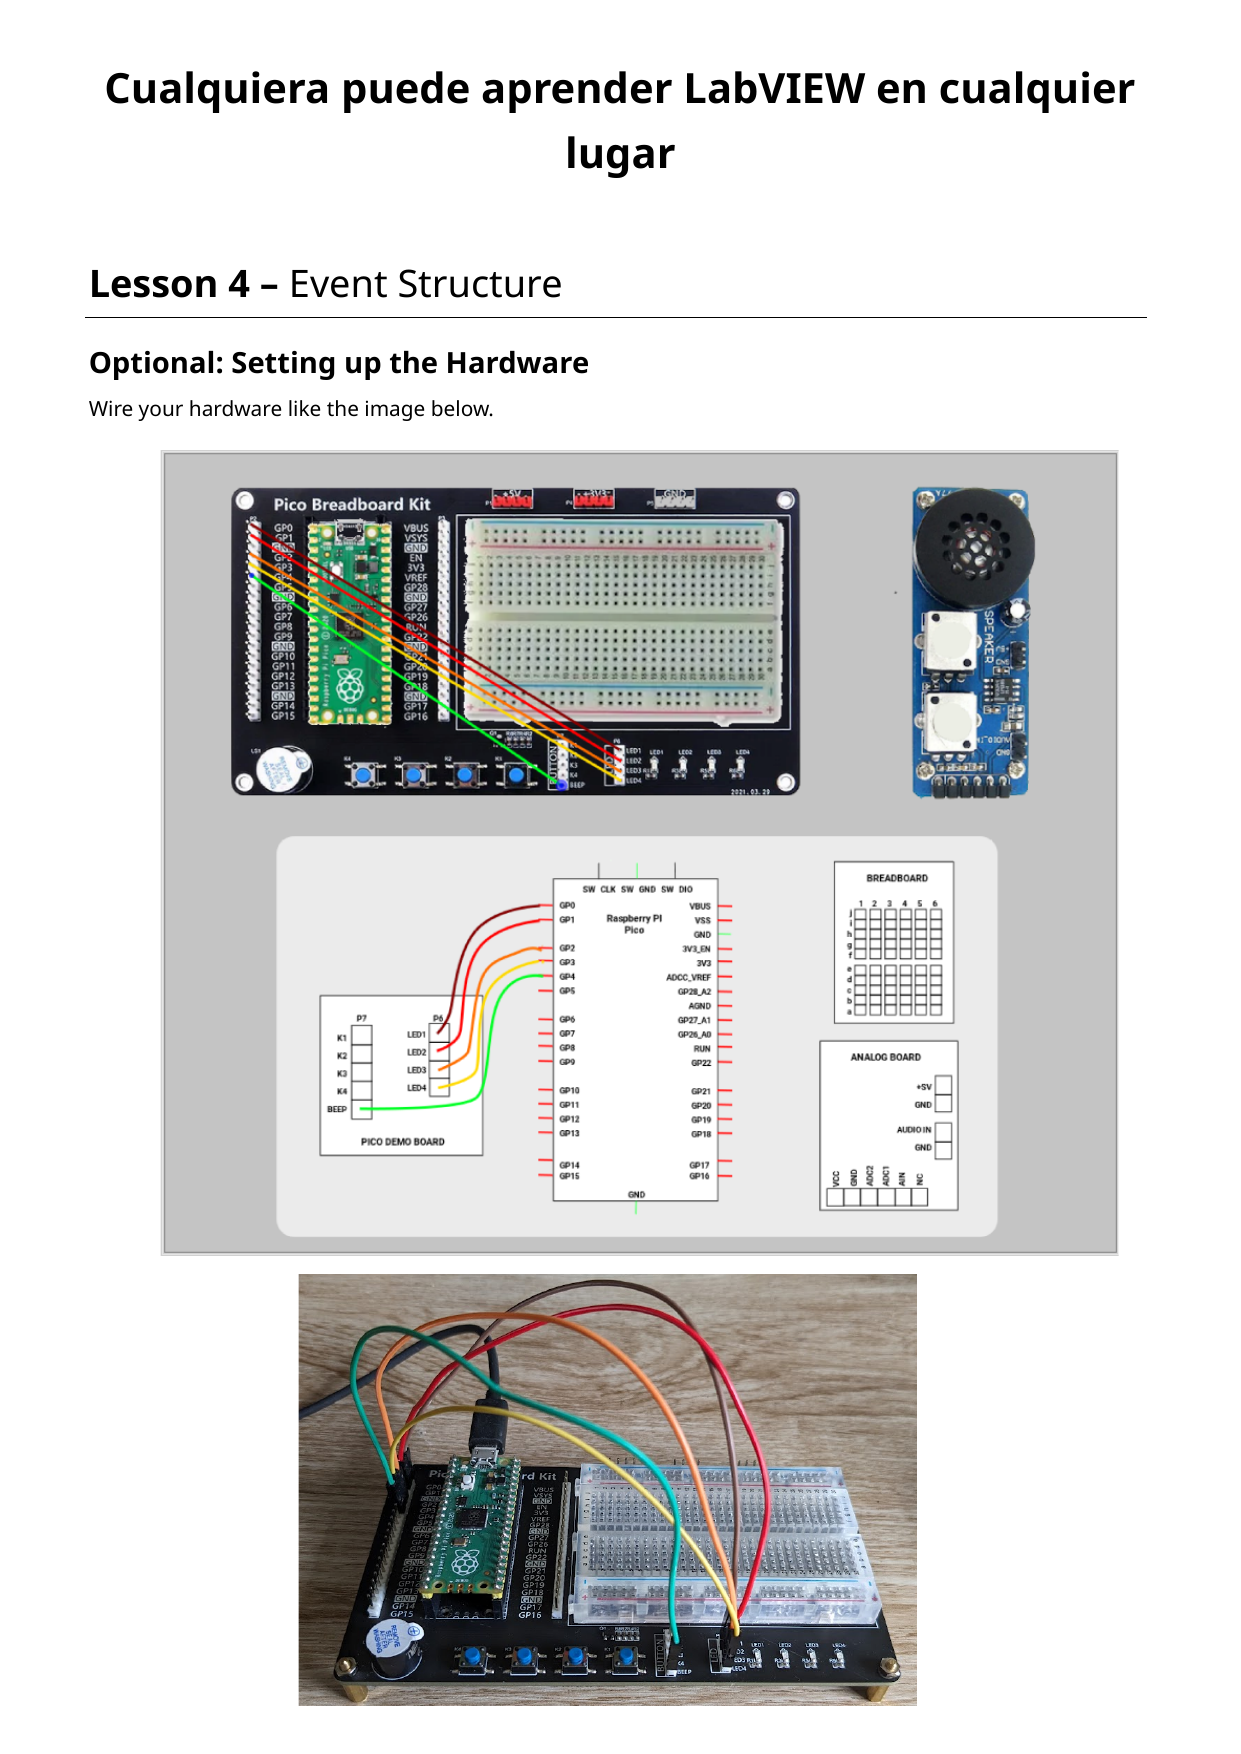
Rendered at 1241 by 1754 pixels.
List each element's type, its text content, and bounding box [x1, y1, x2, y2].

subtitle Optional: Setting up the Hardware [88, 342, 1152, 382]
picture [160, 450, 1119, 1256]
picture [298, 1274, 917, 1706]
subtitle Lesson 4 – Event Structure [88, 257, 1152, 309]
text Wire your hardware like the image below. [88, 394, 1152, 423]
